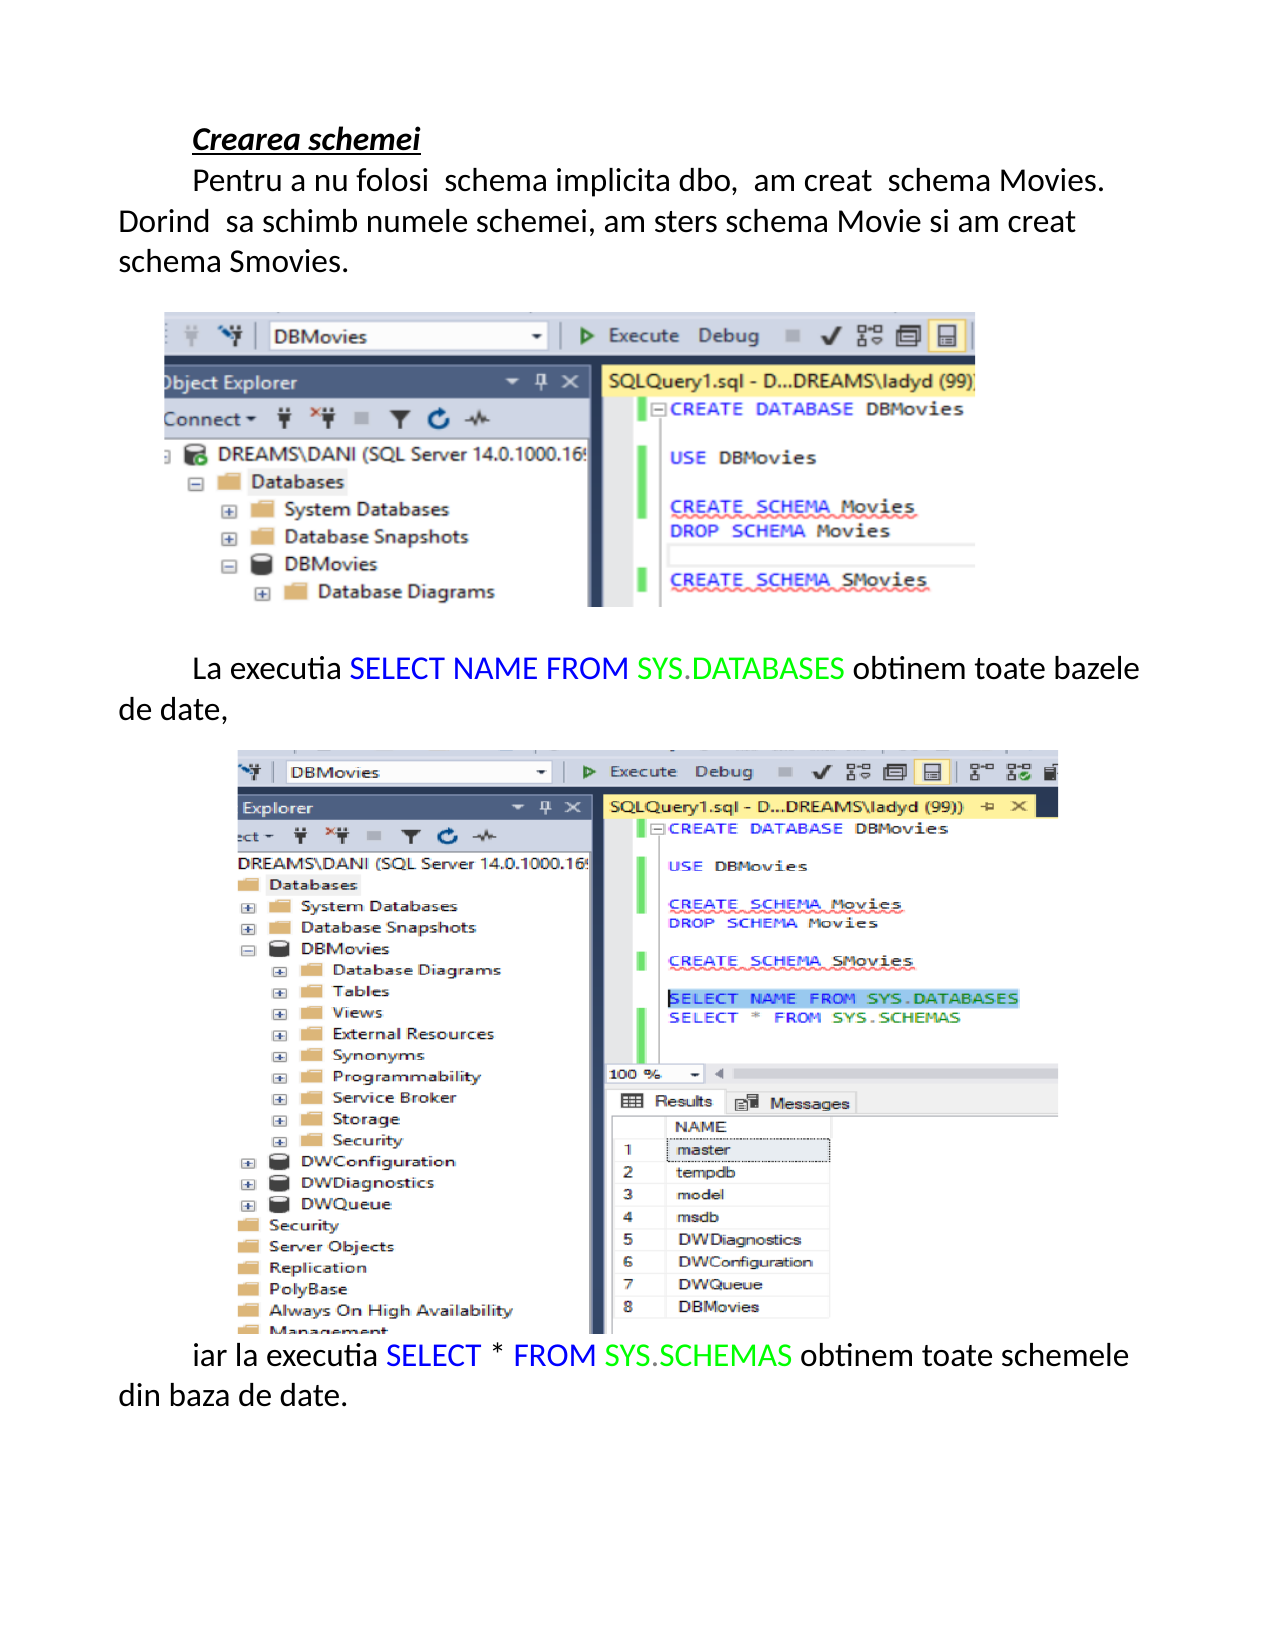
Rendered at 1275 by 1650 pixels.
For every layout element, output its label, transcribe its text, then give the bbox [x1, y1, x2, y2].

text La executia SELECT NAME FROM SYS.DATABASES obtinem toate bazele de date, [118, 647, 1157, 729]
picture [237, 750, 1059, 1334]
picture [164, 312, 976, 607]
text Pentru a nu folosi schema implicita dbo, am creat schema Movies. Dorind sa schimb numele schemei, am sters schema Movie si am creat schema Smovies. [118, 159, 1157, 281]
text iar la executia SELECT * FROM SYS.SCHEMAS obtinem toate schemele din baza de date. [118, 729, 1157, 1415]
text Crearea schemei [118, 118, 1157, 159]
